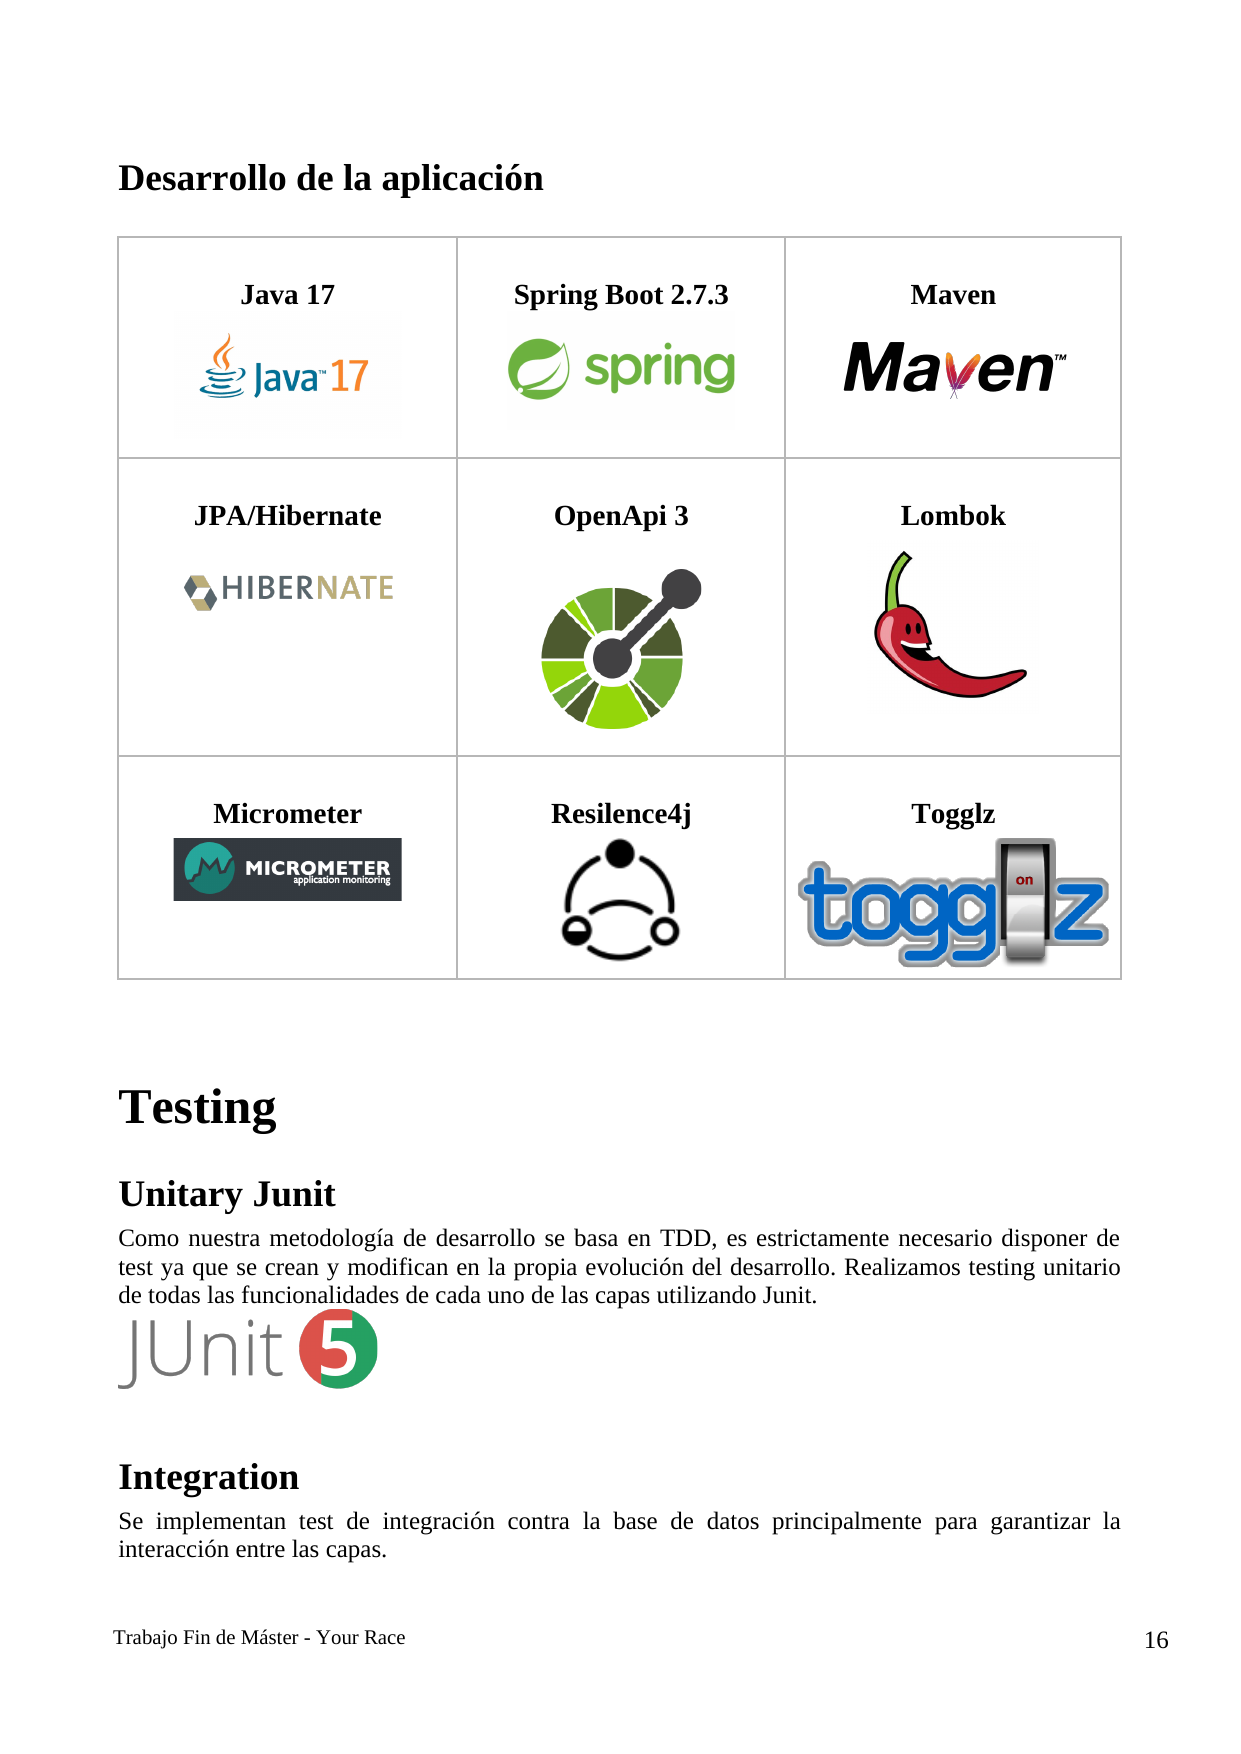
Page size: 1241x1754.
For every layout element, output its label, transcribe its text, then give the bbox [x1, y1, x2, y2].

picture [534, 561, 708, 736]
subtitle Desarrollo de la aplicación [118, 156, 1122, 199]
table_cell Togglz [786, 757, 1120, 978]
picture [118, 1309, 378, 1389]
table_cell JPA/Hibernate [119, 459, 456, 754]
picture [507, 311, 736, 430]
table_cell Micrometer [119, 757, 456, 978]
table_cell Lombok [786, 459, 1120, 754]
table_header Spring Boot 2.7.3 [458, 238, 784, 457]
picture [797, 838, 1109, 968]
picture [558, 838, 684, 963]
subtitle Testing [118, 1076, 1122, 1134]
table_header Maven [786, 238, 1120, 457]
picture [173, 561, 402, 622]
text Como nuestra metodología de desarrollo se basa en TDD, es estrictamente necesario disponer de test ya que se crean y modifican en la propia evolución del desarrollo. Realizamos testing unitario de todas las funcionalidades de cada uno de las capas utilizando Junit. [118, 1223, 1122, 1309]
table_cell OpenApi 3 [458, 459, 784, 754]
picture [867, 540, 1039, 714]
text Se implementan test de integración contra la base de datos principalmente para garantizar la interacción entre las capas. [118, 1506, 1122, 1563]
subtitle Integration [118, 1454, 1122, 1497]
table_cell Resilence4j [458, 757, 784, 978]
picture [839, 340, 1068, 399]
picture [173, 311, 402, 439]
picture [173, 838, 402, 901]
table_header Java 17 [119, 238, 456, 457]
subtitle Unitary Junit [118, 1171, 1122, 1214]
